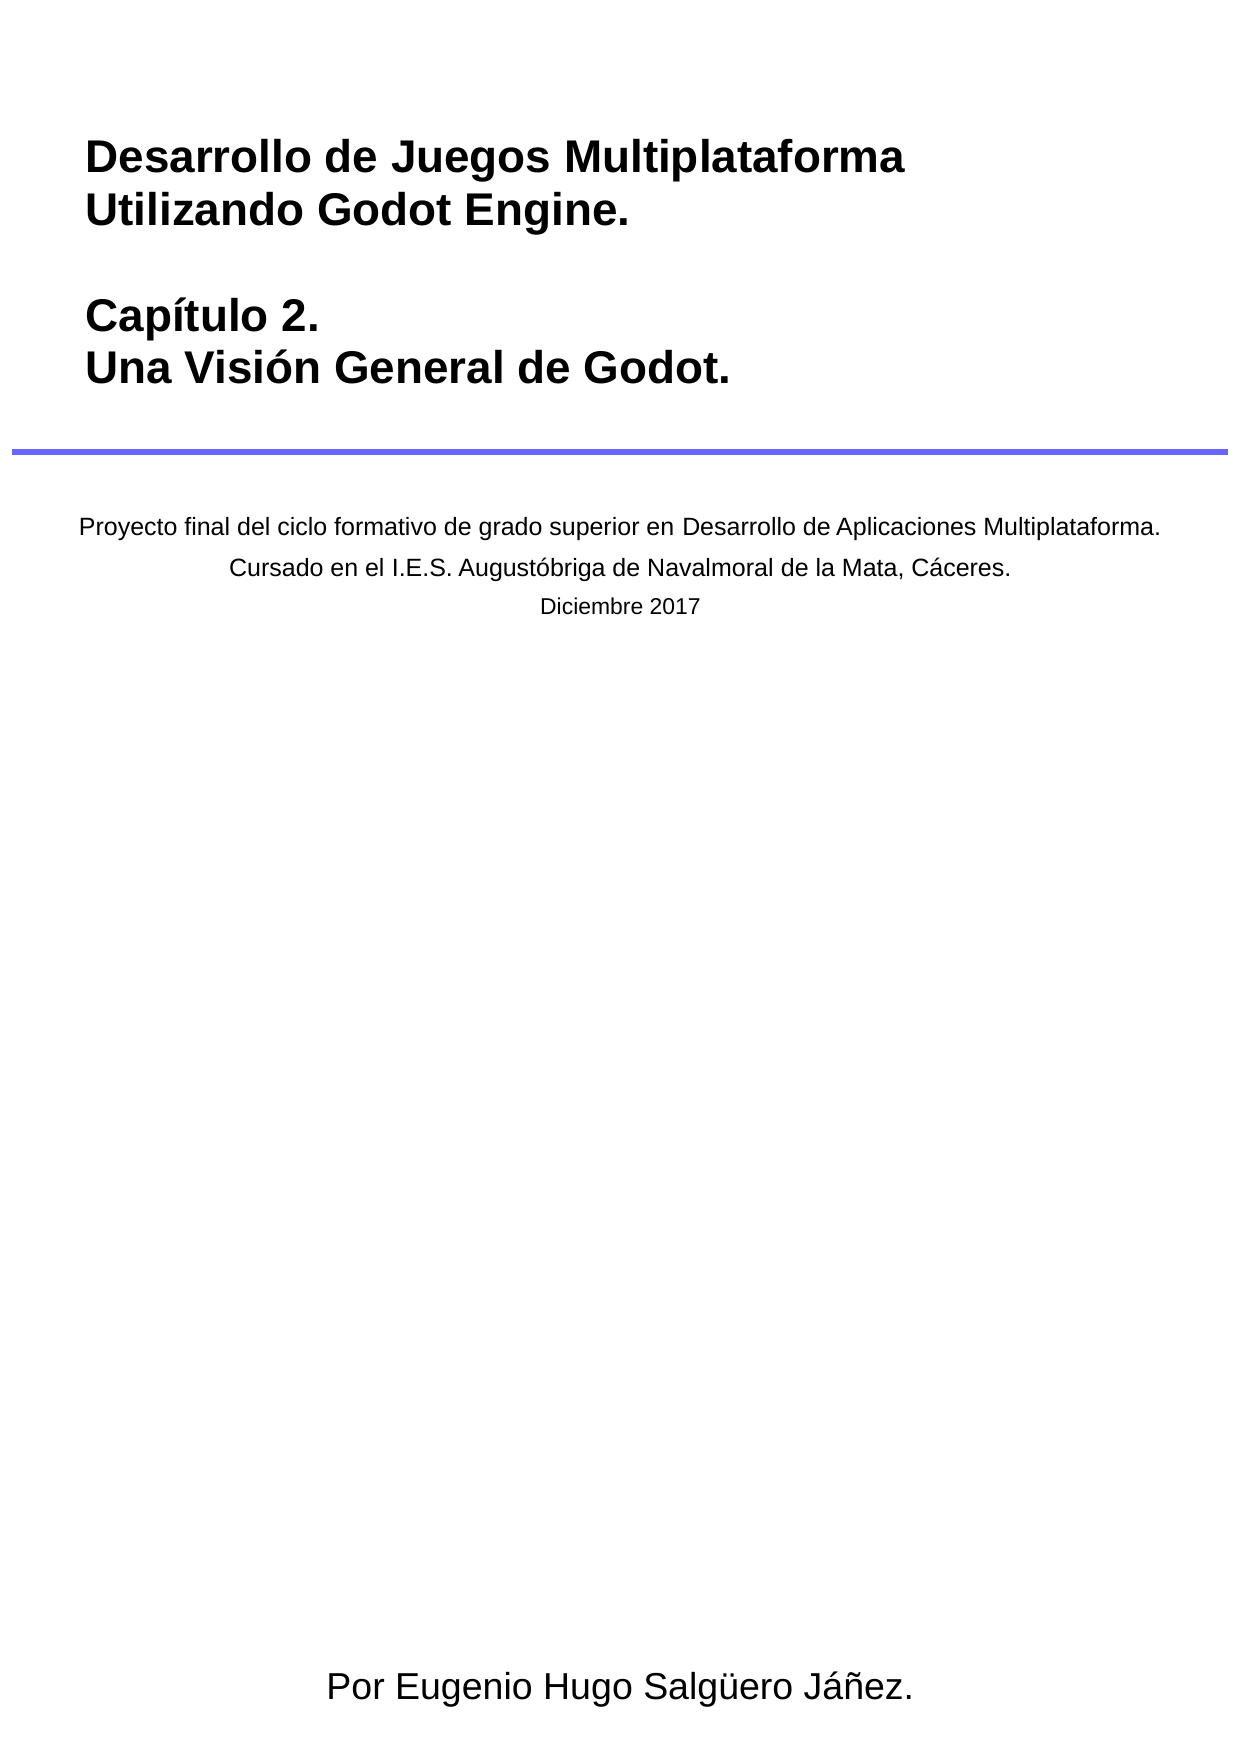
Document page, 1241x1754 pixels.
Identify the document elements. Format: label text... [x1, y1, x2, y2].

text Proyecto final del ciclo formativo de grado superior en Desarrollo de Aplicaciones Multiplataforma. [23, 512, 1217, 541]
text Cursado en el I.E.S. Augustóbriga de Navalmoral de la Mata, Cáceres. [23, 553, 1217, 581]
subtitle Por Eugenio Hugo Salgüero Jáñez. [12, 1664, 1228, 1707]
title Desarrollo de Juegos Multiplataforma Utilizando Godot Engine. Capítulo 2. Una Visión General de Godot. [12, 127, 1228, 449]
text Diciembre 2017 [23, 593, 1217, 619]
